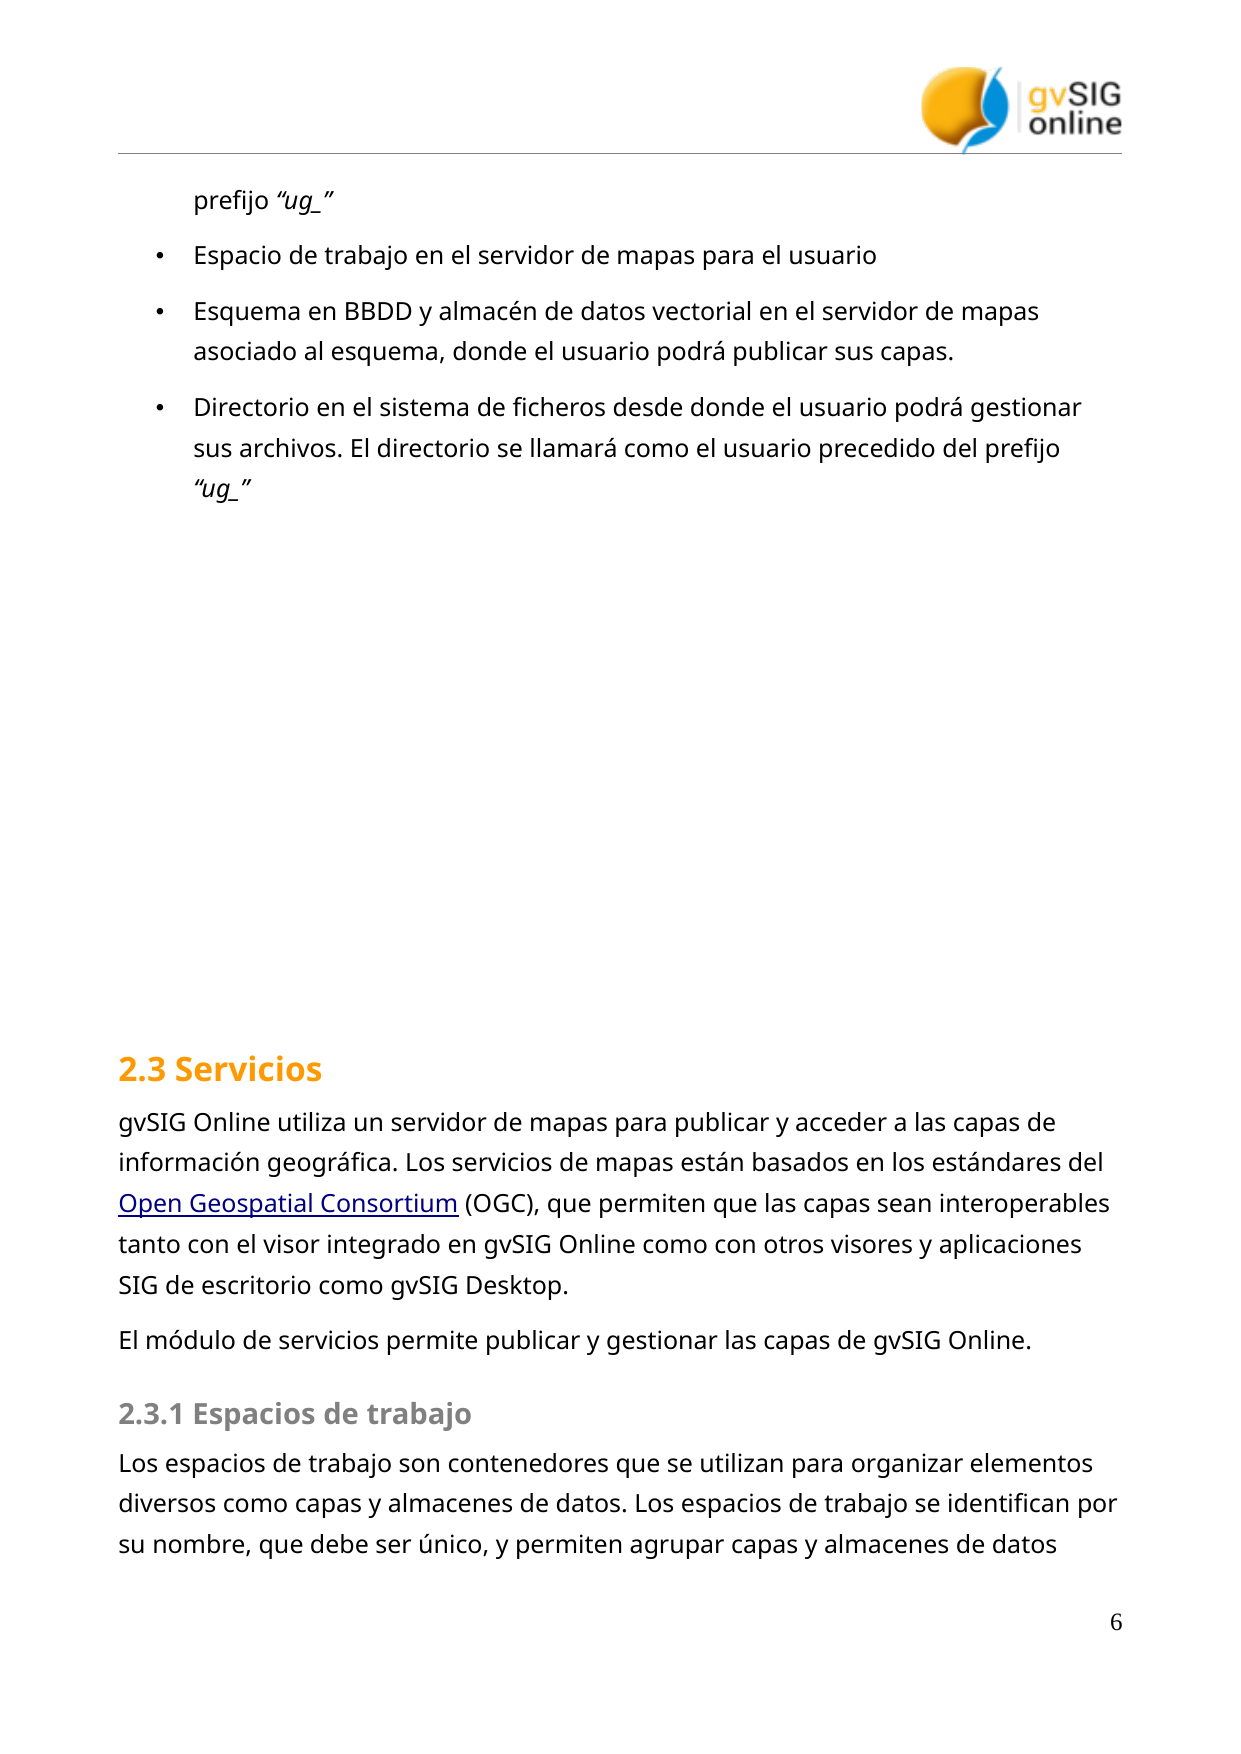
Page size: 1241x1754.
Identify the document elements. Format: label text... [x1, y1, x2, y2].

list Directorio en el sistema de ficheros desde donde el usuario podrá gestionar sus archivos. El directorio se llamará como el usuario precedido del prefijo “ug_” [156, 389, 1122, 505]
text Los espacios de trabajo son contenedores que se utilizan para organizar elementos diversos como capas y almacenes de datos. Los espacios de trabajo se identifican por su nombre, que debe ser único, y permiten agrupar capas y almacenes de datos [118, 1445, 1122, 1561]
text El módulo de servicios permite publicar y gestionar las capas de gvSIG Online. [118, 1323, 1122, 1357]
list Esquema en BBDD y almacén de datos vectorial en el servidor de mapas asociado al esquema, donde el usuario podrá publicar sus capas. [156, 293, 1122, 368]
text gvSIG Online utiliza un servidor de mapas para publicar y acceder a las capas de información geográfica. Los servicios de mapas están basados en los estándares del Open Geospatial Consortium (OGC), que permiten que las capas sean interoperables tanto con el visor integrado en gvSIG Online como con otros visores y aplicaciones SIG de escritorio como gvSIG Desktop. [118, 1104, 1122, 1302]
subtitle 2.3 Servicios [118, 1046, 1122, 1092]
subtitle 2.3.1 Espacios de trabajo [118, 1393, 1122, 1433]
list Espacio de trabajo en el servidor de mapas para el usuario [156, 238, 1122, 272]
list prefijo “ug_” [156, 182, 1122, 216]
picture [921, 67, 1122, 155]
